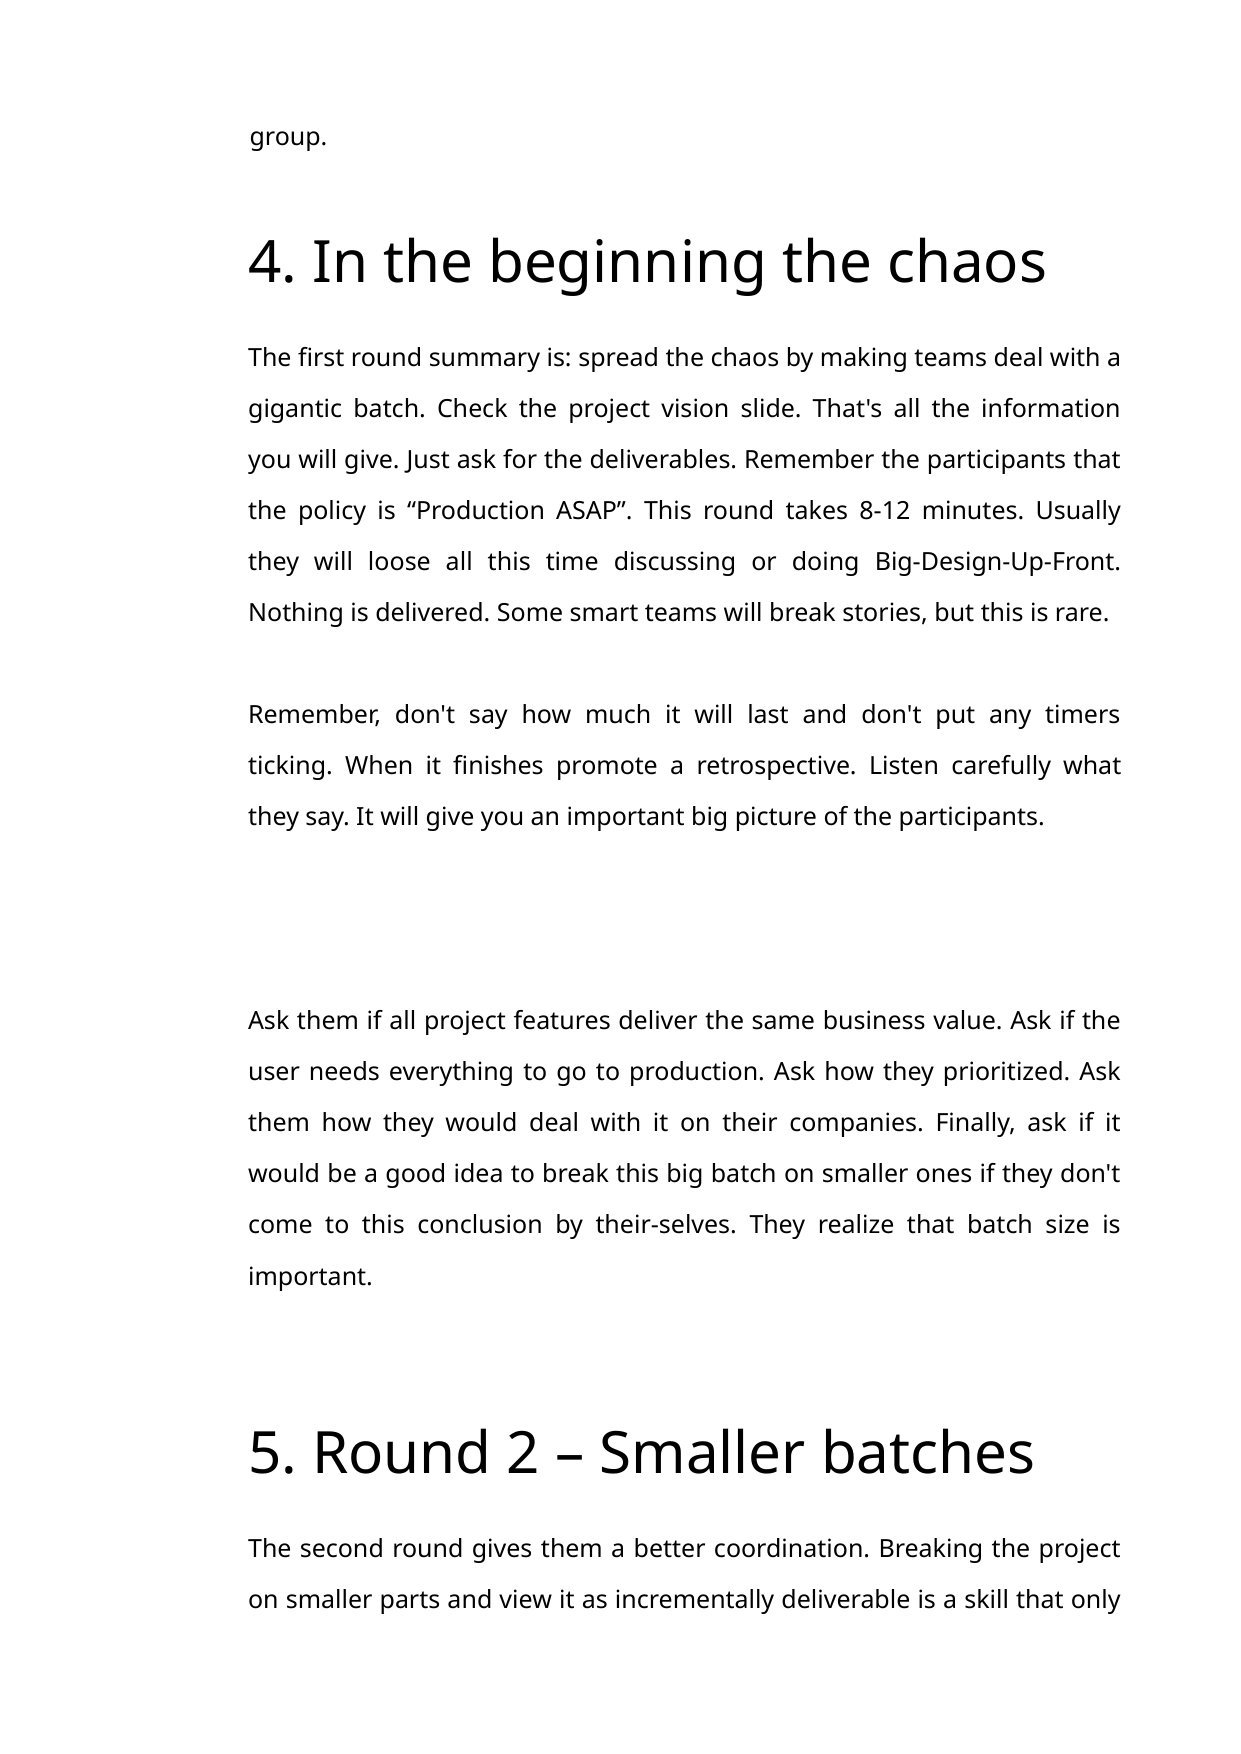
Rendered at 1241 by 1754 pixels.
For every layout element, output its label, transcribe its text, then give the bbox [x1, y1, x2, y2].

text The second round gives them a better coordination. Breaking the project on smaller parts and view it as incrementally deliverable is a skill that only [248, 1530, 1122, 1616]
text 4. In the beginning the chaos [248, 220, 1122, 300]
text Ask them if all project features deliver the same business value. Ask if the user needs everything to go to production. Ask how they prioritized. Ask them how they would deal with it on their companies. Finally, ask if it would be a good idea to break this big batch on smaller ones if they don't come to this conclusion by their-selves. They realize that batch size is important. [248, 1003, 1122, 1292]
text The first round summary is: spread the chaos by making teams deal with a gigantic batch. Check the project vision slide. That's all the information you will give. Just ask for the deliverables. Remember the participants that the policy is “Production ASAP”. This round takes 8-12 minutes. Usually they will loose all this time discussing or doing Big-Design-Up-Front. Nothing is delivered. Some smart teams will break stories, but this is rare. [248, 339, 1122, 629]
text Remember, don't say how much it will last and don't put any timers ticking. When it finishes promote a retrospective. Listen carefully what they say. It will give you an important big picture of the participants. [248, 697, 1122, 833]
text group. [249, 118, 1122, 152]
text 5. Round 2 – Smaller batches [248, 1411, 1122, 1491]
